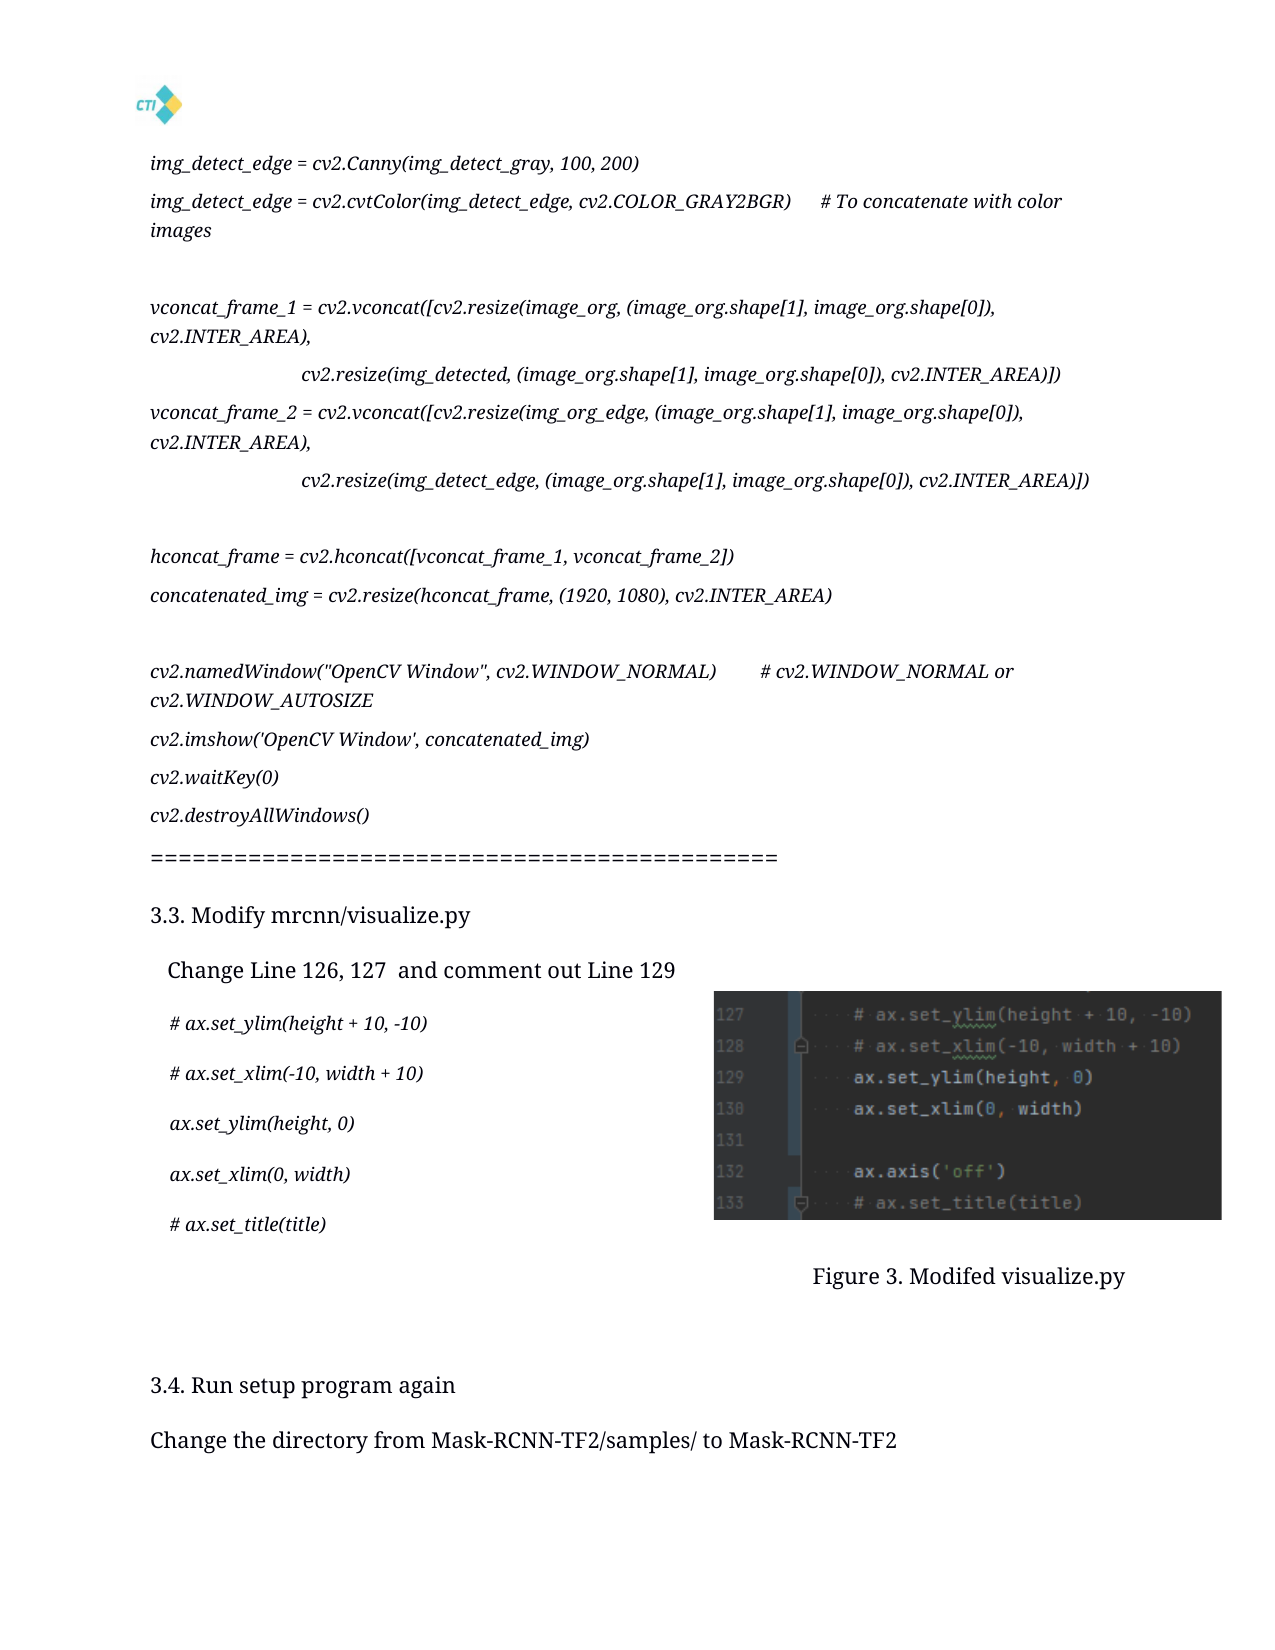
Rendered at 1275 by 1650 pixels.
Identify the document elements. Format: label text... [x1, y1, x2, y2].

text vconcat_frame_2 = cv2.vconcat([cv2.resize(img_org_edge, (image_org.shape[1], image_org.shape[0]), cv2.INTER_AREA), [150, 400, 1125, 454]
text cv2.imshow('OpenCV Window', concatenated_img) [150, 726, 1125, 751]
text # ax.set_title(title) [150, 1211, 1125, 1236]
text Change Line 126, 127 and comment out Line 129 [150, 956, 1125, 985]
text vconcat_frame_1 = cv2.vconcat([cv2.resize(image_org, (image_org.shape[1], image_org.shape[0]), cv2.INTER_AREA), [150, 294, 1125, 349]
text img_detect_edge = cv2.cvtColor(img_detect_edge, cv2.COLOR_GRAY2BGR) # To concatenate with color images [150, 188, 1125, 243]
text cv2.namedWindow("OpenCV Window", cv2.WINDOW_NORMAL) # cv2.WINDOW_NORMAL or cv2.WINDOW_AUTOSIZE [150, 658, 1125, 713]
text cv2.resize(img_detect_edge, (image_org.shape[1], image_org.shape[0]), cv2.INTER_AREA)]) [150, 467, 1125, 493]
picture [713, 991, 1222, 1220]
text 3.3. Modify mrcnn/visualize.py [150, 901, 1125, 930]
text Change the directory from Mask-RCNN-TF2/samples/ to Mask-RCNN-TF2 [150, 1425, 1125, 1455]
text # ax.set_ylim(height + 10, -10) [150, 1011, 713, 1036]
text ============================================= [150, 841, 1125, 874]
text ax.set_ylim(height, 0) [150, 1111, 713, 1136]
picture [134, 75, 183, 126]
text cv2.resize(img_detected, (image_org.shape[1], image_org.shape[0]), cv2.INTER_AREA)]) [150, 361, 1125, 387]
text hconcat_frame = cv2.hconcat([vconcat_frame_1, vconcat_frame_2]) [150, 544, 1125, 569]
text # ax.set_xlim(-10, width + 10) [150, 1061, 713, 1086]
text concatenated_img = cv2.resize(hconcat_frame, (1920, 1080), cv2.INTER_AREA) [150, 582, 1125, 607]
text img_detect_edge = cv2.Canny(img_detect_gray, 100, 200) [150, 150, 1125, 176]
text 3.4. Run setup program again [150, 1370, 1125, 1400]
text cv2.destroyAllWindows() [150, 802, 1125, 828]
text Figure 3. Modifed visualize.py [150, 1261, 1125, 1291]
text cv2.waitKey(0) [150, 764, 1125, 789]
text ax.set_xlim(0, width) [150, 1161, 713, 1186]
